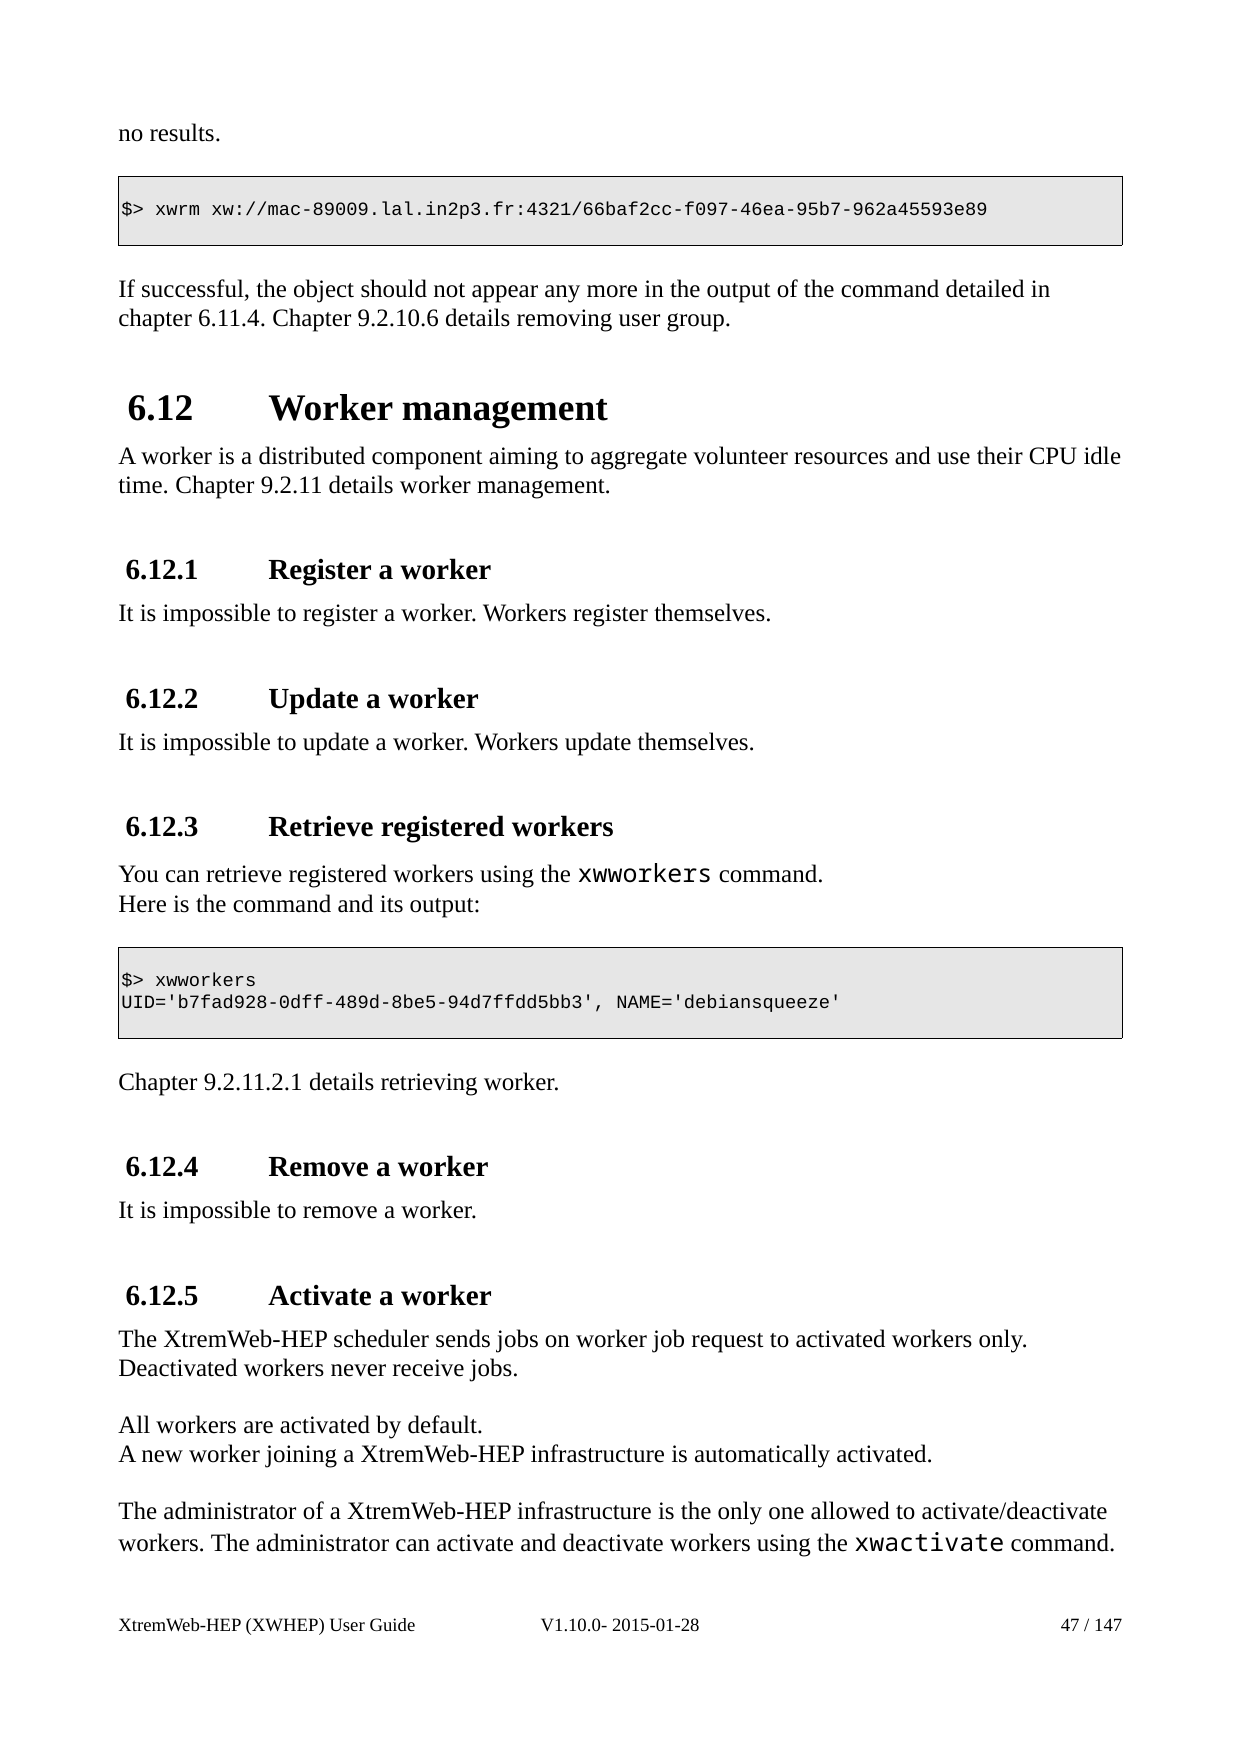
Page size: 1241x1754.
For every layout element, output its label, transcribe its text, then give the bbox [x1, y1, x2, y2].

subtitle Register a worker [118, 552, 1122, 586]
text All workers are activated by default. [118, 1410, 1122, 1439]
text no results. [118, 118, 1122, 147]
text It is impossible to remove a worker. [118, 1195, 1122, 1224]
subtitle Activate a worker [118, 1278, 1122, 1311]
text The XtremWeb-HEP scheduler sends jobs on worker job request to activated workers only. Deactivated workers never receive jobs. [118, 1324, 1122, 1381]
subtitle Retrieve registered workers [118, 809, 1122, 843]
subtitle Worker management [118, 385, 1122, 428]
text The administrator of a XtremWeb-HEP infrastructure is the only one allowed to activate/deactivate workers. The administrator can activate and deactivate workers using the xwactivate command. [118, 1496, 1122, 1559]
text It is impossible to register a worker. Workers register themselves. [118, 598, 1122, 627]
text UID='b7fad928-0dff-489d-8be5-94d7ffdd5bb3', NAME='debiansqueeze' [119, 989, 1122, 1011]
text A worker is a distributed component aiming to aggregate volunteer resources and use their CPU idle time. Chapter 9.2.11 details worker management. [118, 441, 1122, 498]
text It is impossible to update a worker. Workers update themselves. [118, 727, 1122, 756]
text A new worker joining a XtremWeb-HEP infrastructure is automatically activated. [118, 1439, 1122, 1468]
text Here is the command and its output: [118, 889, 1122, 918]
subtitle Update a worker [118, 681, 1122, 714]
text $> xwrm xw://mac-89009.lal.in2p3.fr:4321/66baf2cc-f097-46ea-95b7-962a45593e89 [119, 197, 1122, 218]
text You can retrieve registered workers using the xwworkers command. [118, 855, 1122, 889]
text If successful, the object should not appear any more in the output of the command detailed in chapter 6.11.4. Chapter 9.2.10.6 details removing user group. [118, 274, 1122, 332]
text $> xwworkers [119, 968, 1122, 989]
text Chapter 9.2.11.2.1 details retrieving worker. [118, 1067, 1122, 1096]
subtitle Remove a worker [118, 1149, 1122, 1183]
